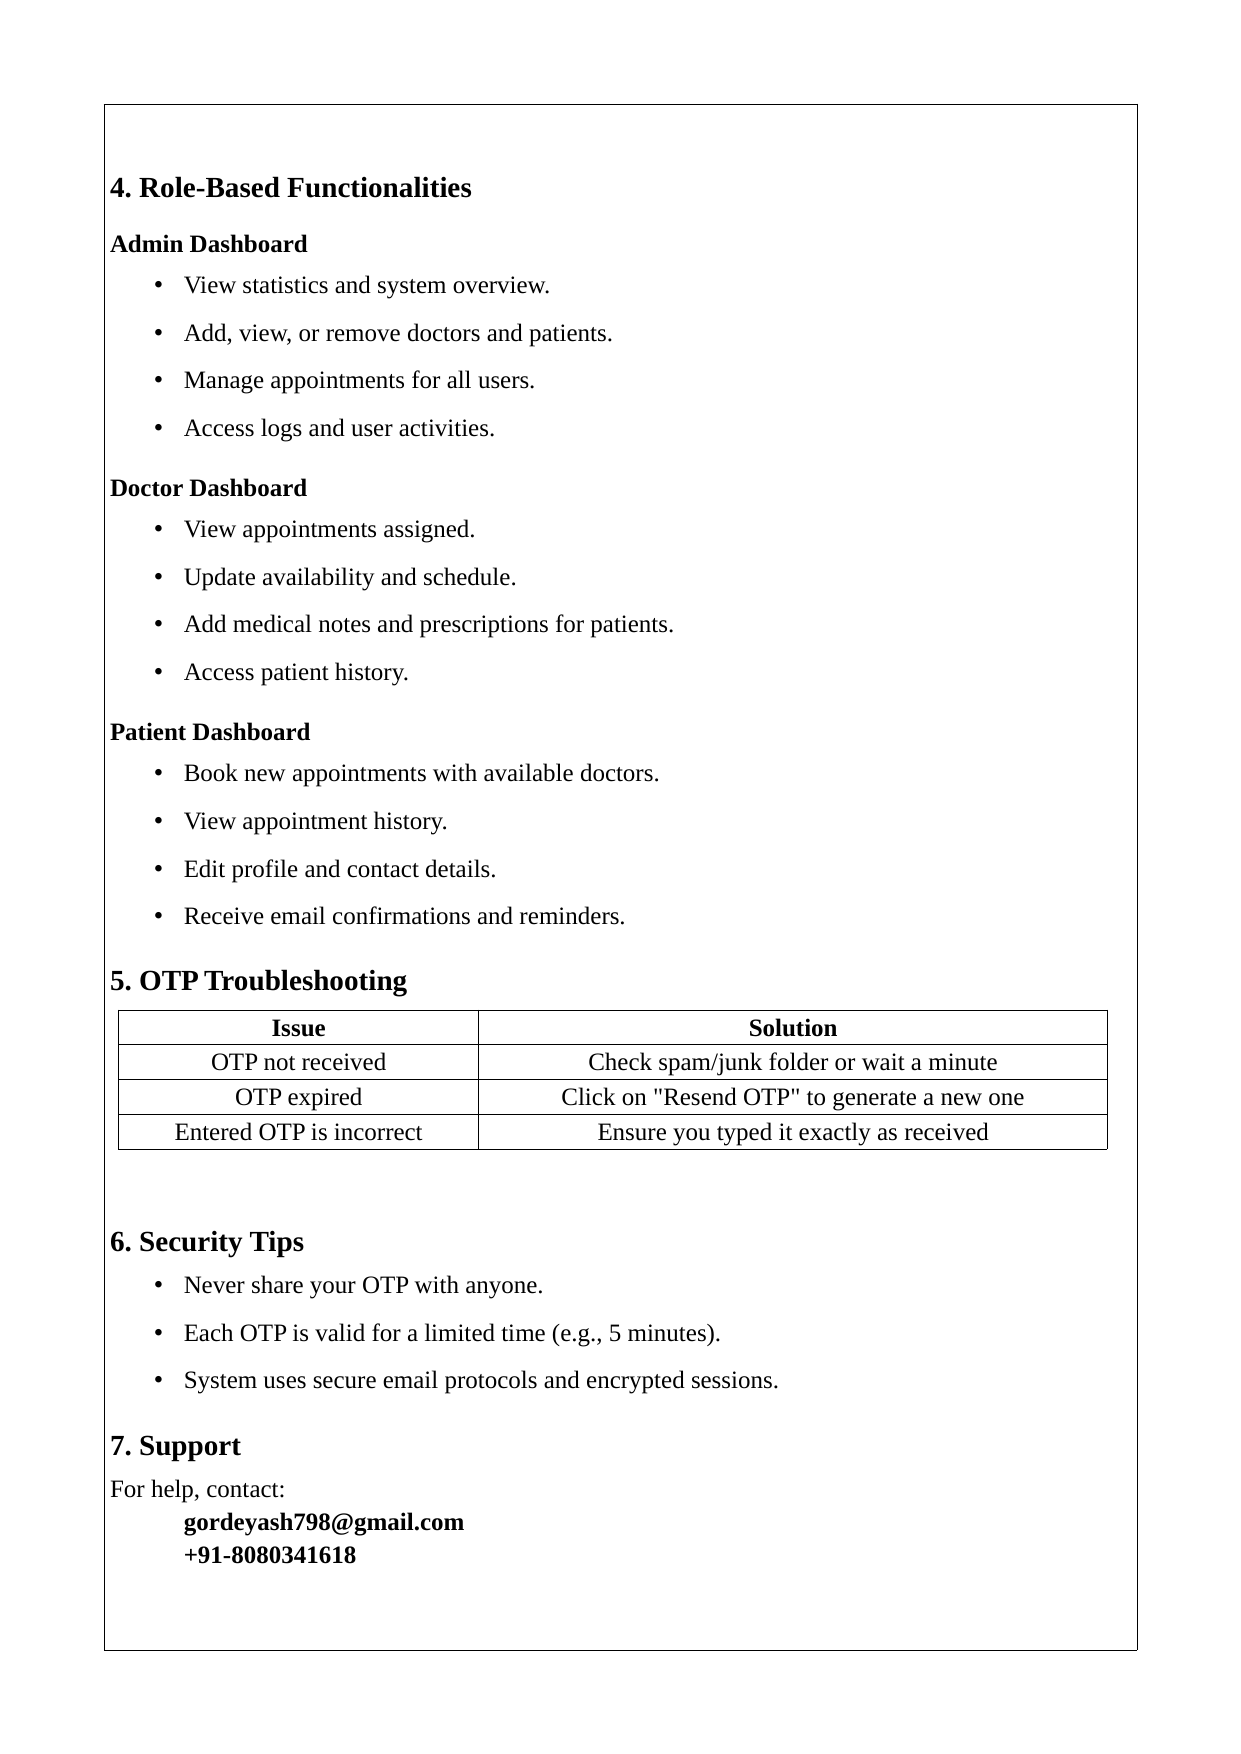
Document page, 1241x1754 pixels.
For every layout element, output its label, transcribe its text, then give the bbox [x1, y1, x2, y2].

list Add medical notes and prescriptions for patients. [154, 609, 1131, 638]
table_cell Entered OTP is incorrect [119, 1115, 478, 1149]
list Access patient history. [154, 657, 1131, 686]
table_header Solution [479, 1011, 1107, 1044]
list Access logs and user activities. [154, 413, 1131, 442]
list Each OTP is valid for a limited time (e.g., 5 minutes). [154, 1318, 1131, 1347]
list Update availability and schedule. [154, 562, 1131, 591]
list Never share your OTP with anyone. [154, 1270, 1131, 1299]
list Book new appointments with available doctors. [154, 758, 1131, 787]
table_header Issue [119, 1011, 478, 1044]
subtitle 5. OTP Troubleshooting [110, 963, 1131, 997]
table_cell Ensure you typed it exactly as received [479, 1115, 1107, 1149]
list Edit profile and contact details. [154, 854, 1131, 882]
list System uses secure email protocols and encrypted sessions. [154, 1366, 1131, 1394]
table_cell Check spam/junk folder or wait a minute [479, 1045, 1107, 1079]
list Add, view, or remove doctors and patients. [154, 318, 1131, 346]
subtitle Doctor Dashboard [110, 473, 1131, 502]
list Receive email confirmations and reminders. [154, 901, 1131, 930]
table_cell Click on "Resend OTP" to generate a new one [479, 1080, 1107, 1114]
list Manage appointments for all users. [154, 365, 1131, 394]
subtitle Admin Dashboard [110, 229, 1131, 258]
subtitle 7. Support [110, 1428, 1131, 1461]
text For help, contact: gordeyash798@gmail.com +91-8080341618 [110, 1474, 1131, 1569]
list View statistics and system overview. [154, 270, 1131, 299]
list View appointments assigned. [154, 514, 1131, 543]
table_cell OTP not received [119, 1045, 478, 1079]
subtitle 6. Security Tips [110, 1224, 1131, 1258]
list View appointment history. [154, 806, 1131, 835]
subtitle Patient Dashboard [110, 717, 1131, 746]
subtitle 4. Role-Based Functionalities [110, 170, 1131, 204]
table_cell OTP expired [119, 1080, 478, 1114]
